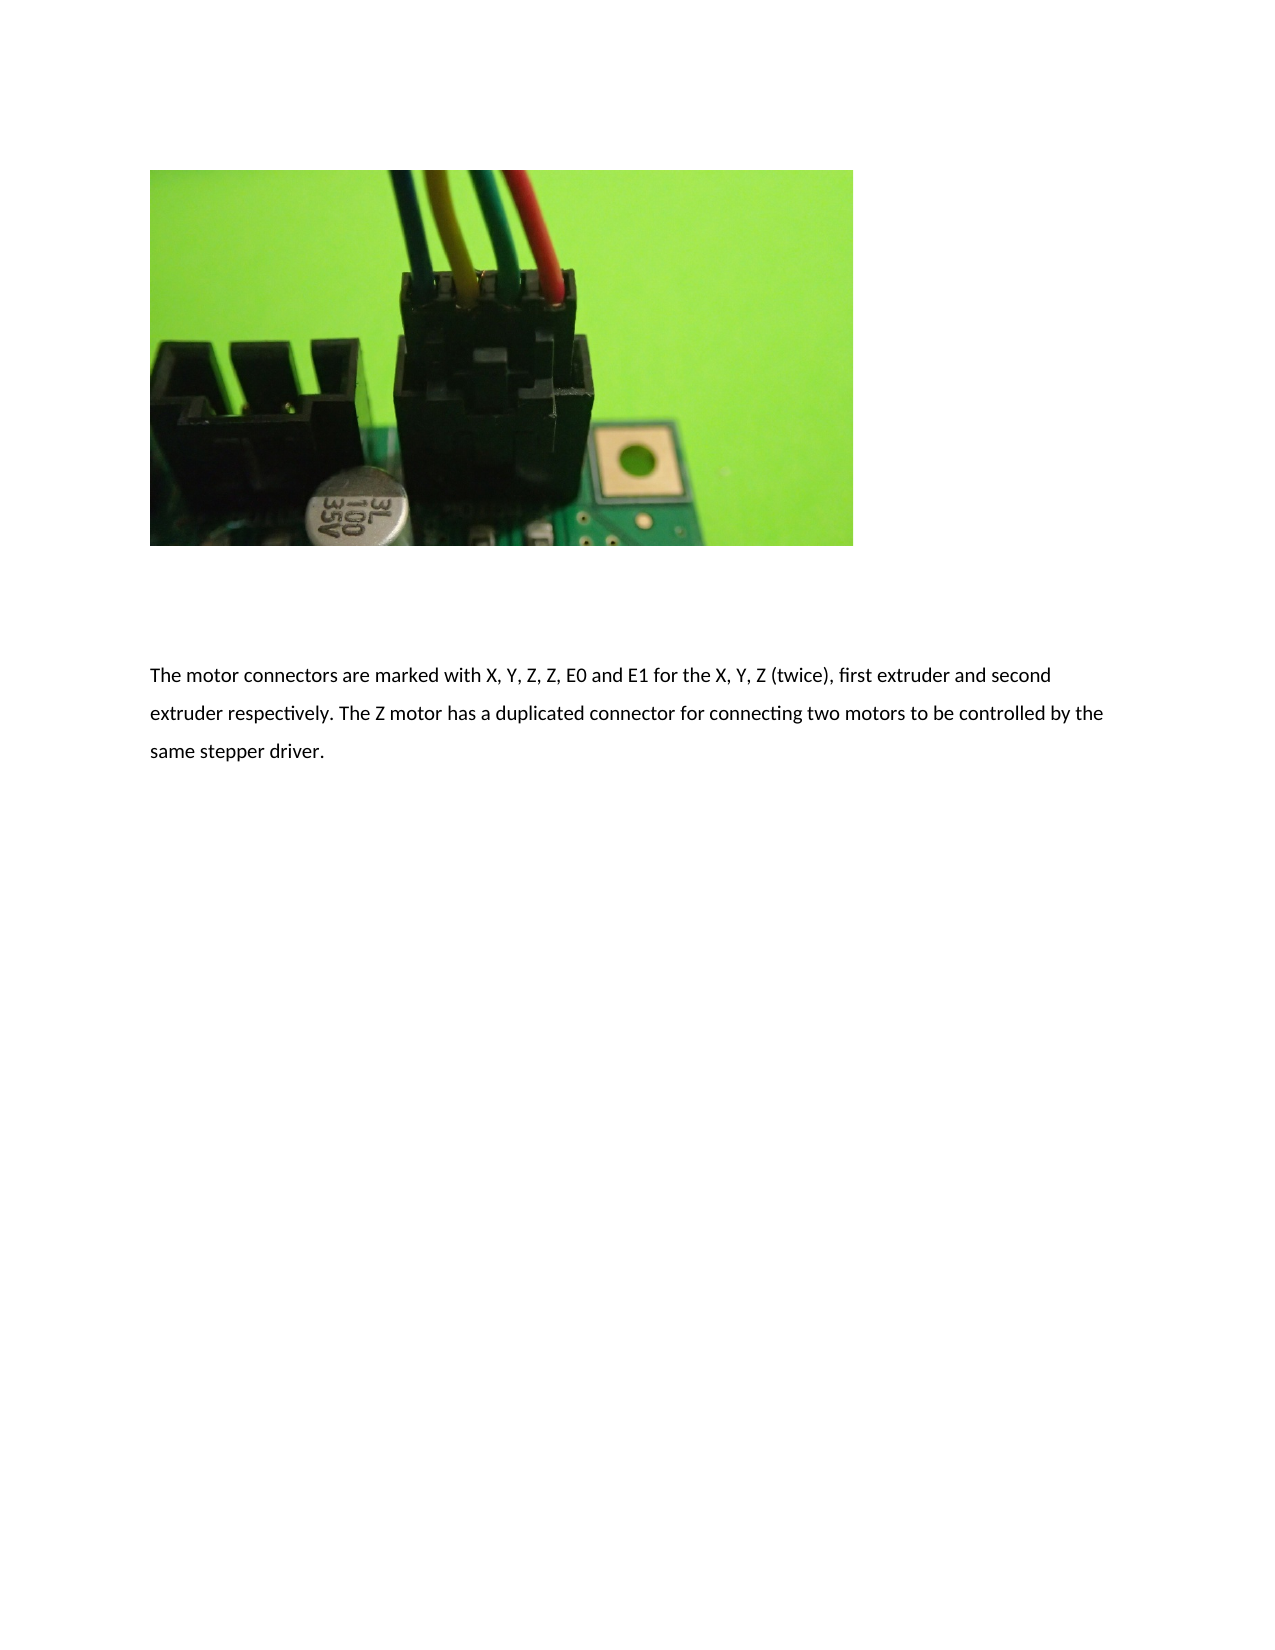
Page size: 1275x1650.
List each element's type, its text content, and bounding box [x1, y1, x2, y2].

text The motor connectors are marked with X, Y, Z, Z, E0 and E1 for the X, Y, Z (twice), first extruder and second extruder respectively. The Z motor has a duplicated connector for connecting two motors to be controlled by the same stepper driver. [150, 662, 1125, 763]
